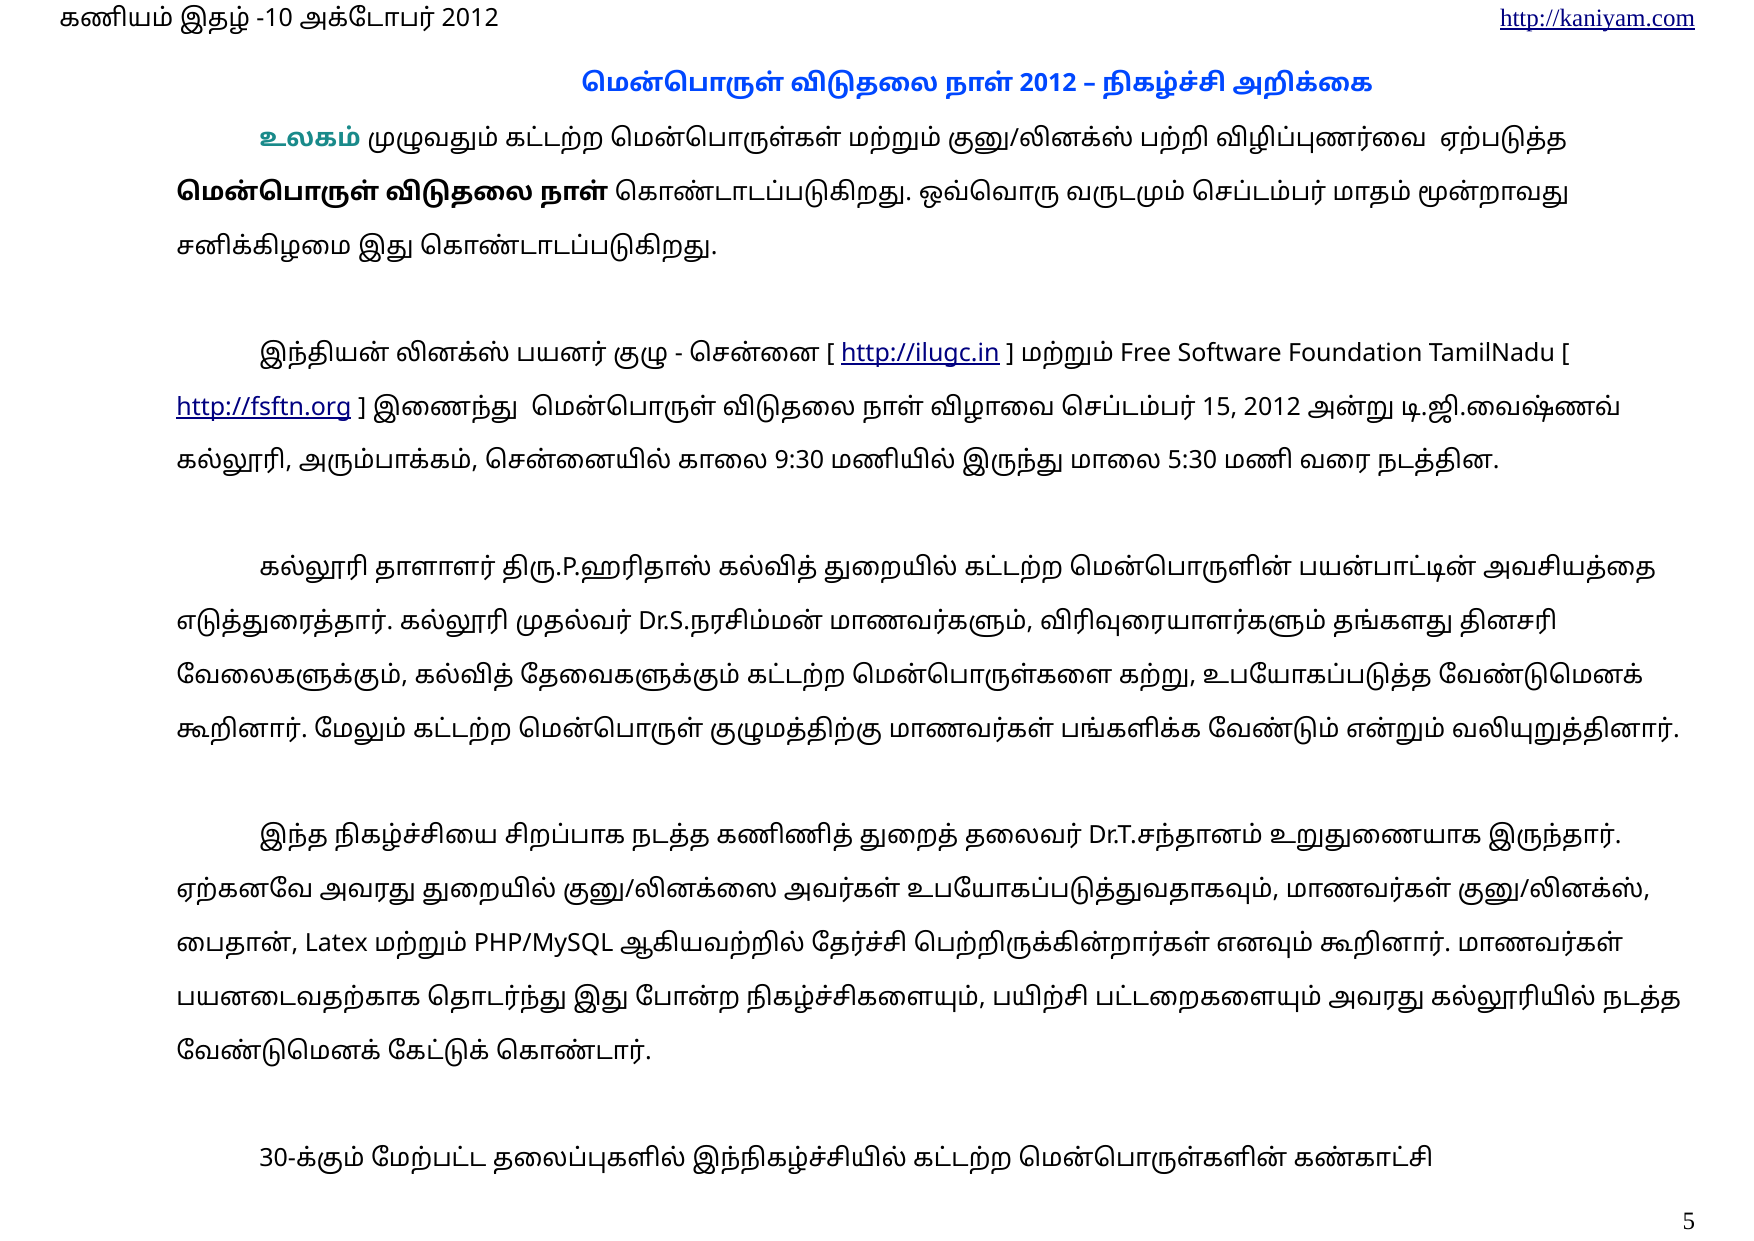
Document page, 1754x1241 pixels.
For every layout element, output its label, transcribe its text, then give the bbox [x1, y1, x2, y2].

text மென்பொருள் விடுதலை நாள் 2012 – நிகழ்ச்சி அறிக்கை [176, 64, 1695, 101]
text 30-க்கும் மேற்பட்ட தலைப்புகளில் இந்நிகழ்ச்சியில் கட்டற்ற மென்பொருள்களின் கண்காட்சி [176, 1139, 1695, 1176]
text இந்தியன் லினக்ஸ் பயனர் குழு - சென்னை [ http://ilugc.in ] மற்றும் Free Software Foundation TamilNadu [ http://fsftn.org ] இணைந்து மென்பொருள் விடுதலை நாள் விழாவை செப்டம்பர் 15, 2012 அன்று டி.ஜி.வைஷ்ணவ் கல்லூரி, அரும்பாக்கம், சென்னையில் காலை 9:30 மணியில் இருந்து மாலை 5:30 மணி வரை நடத்தின. [176, 334, 1695, 479]
text உலகம் முழுவதும் கட்டற்ற மென்பொருள்கள் மற்றும் குனு/லினக்ஸ் பற்றி விழிப்புணர்வை ஏற்படுத்த மென்பொருள் விடுதலை நாள் கொண்டாடப்படுகிறது. ஒவ்வொரு வருடமும் செப்டம்பர் மாதம் மூன்றாவது சனிக்கிழமை இது கொண்டாடப்படுகிறது. [176, 120, 1695, 265]
text கல்லூரி தாளாளர் திரு.P.ஹரிதாஸ் கல்வித் துறையில் கட்டற்ற மென்பொருளின் பயன்பாட்டின் அவசியத்தை எடுத்துரைத்தார். கல்லூரி முதல்வர் Dr.S.நரசிம்மன் மாணவர்களும், விரிவுரையாளர்களும் தங்களது தினசரி வேலைகளுக்கும், கல்வித் தேவைகளுக்கும் கட்டற்ற மென்பொருள்களை கற்று, உபயோகப்படுத்த வேண்டுமெனக் கூறினார். மேலும் கட்டற்ற மென்பொருள் குழுமத்திற்கு மாணவர்கள் பங்களிக்க வேண்டும் என்றும் வலியுறுத்தினார். [176, 548, 1695, 747]
text இந்த நிகழ்ச்சியை சிறப்பாக நடத்த கணிணித் துறைத் தலைவர் Dr.T.சந்தானம் உறுதுணையாக இருந்தார். ஏற்கனவே அவரது துறையில் குனு/லினக்ஸை அவர்கள் உபயோகப்படுத்துவதாகவும், மாணவர்கள் குனு/லினக்ஸ், பைதான், Latex மற்றும் PHP/MySQL ஆகியவற்றில் தேர்ச்சி பெற்றிருக்கின்றார்கள் எனவும் கூறினார். மாணவர்கள் பயனடைவதற்காக தொடர்ந்து இது போன்ற நிகழ்ச்சிகளையும், பயிற்சி பட்டறைகளையும் அவரது கல்லூரியில் நடத்த வேண்டுமெனக் கேட்டுக் கொண்டார். [176, 817, 1695, 1070]
